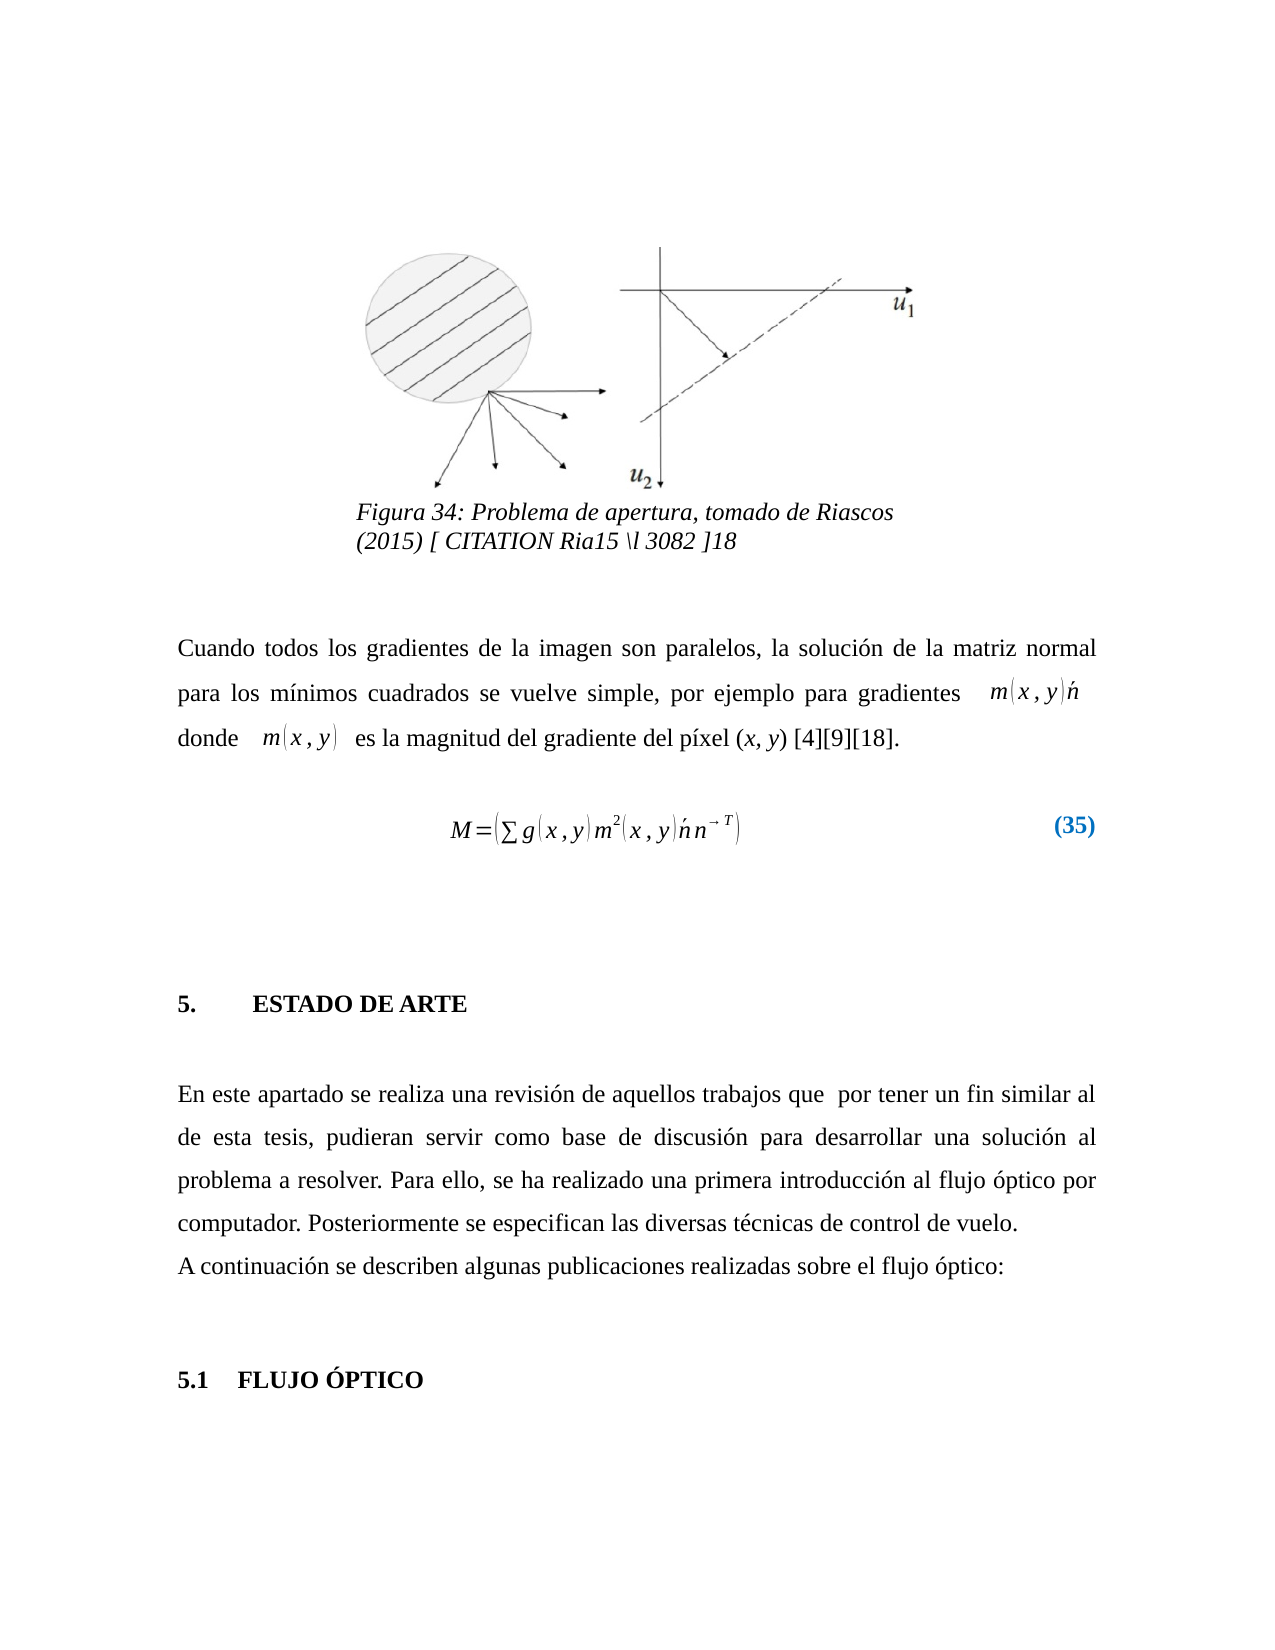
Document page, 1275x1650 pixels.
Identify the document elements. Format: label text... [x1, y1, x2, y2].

text A continuación se describen algunas publicaciones realizadas sobre el flujo óptico: [177, 1251, 1098, 1280]
text En este apartado se realiza una revisión de aquellos trabajos que por tener un fin similar al de esta tesis, pudieran servir como base de discusión para desarrollar una solución al problema a resolver. Para ello, se ha realizado una primera introducción al flujo óptico por computador. Posteriormente se especifican las diversas técnicas de control de vuelo. [177, 1079, 1098, 1237]
table_header (35) [1024, 810, 1125, 877]
text Figura 34: Problema de apertura, tomado de Riascos (2015) [ CITATION Ria15 \l 3082 ]18 [356, 492, 919, 555]
subtitle FLUJO ÓPTICO [177, 1365, 1098, 1394]
subtitle ESTADO DE ARTE [177, 989, 1098, 1017]
picture [356, 247, 920, 492]
text Cuando todos los gradientes de la imagen son paralelos, la solución de la matriz normal para los mínimos cuadrados se vuelve simple, por ejemplo para gradientes donde es la magnitud del gradiente del píxel (x, y) [4][9][18]. [177, 633, 1098, 752]
table_header [165, 810, 1024, 877]
